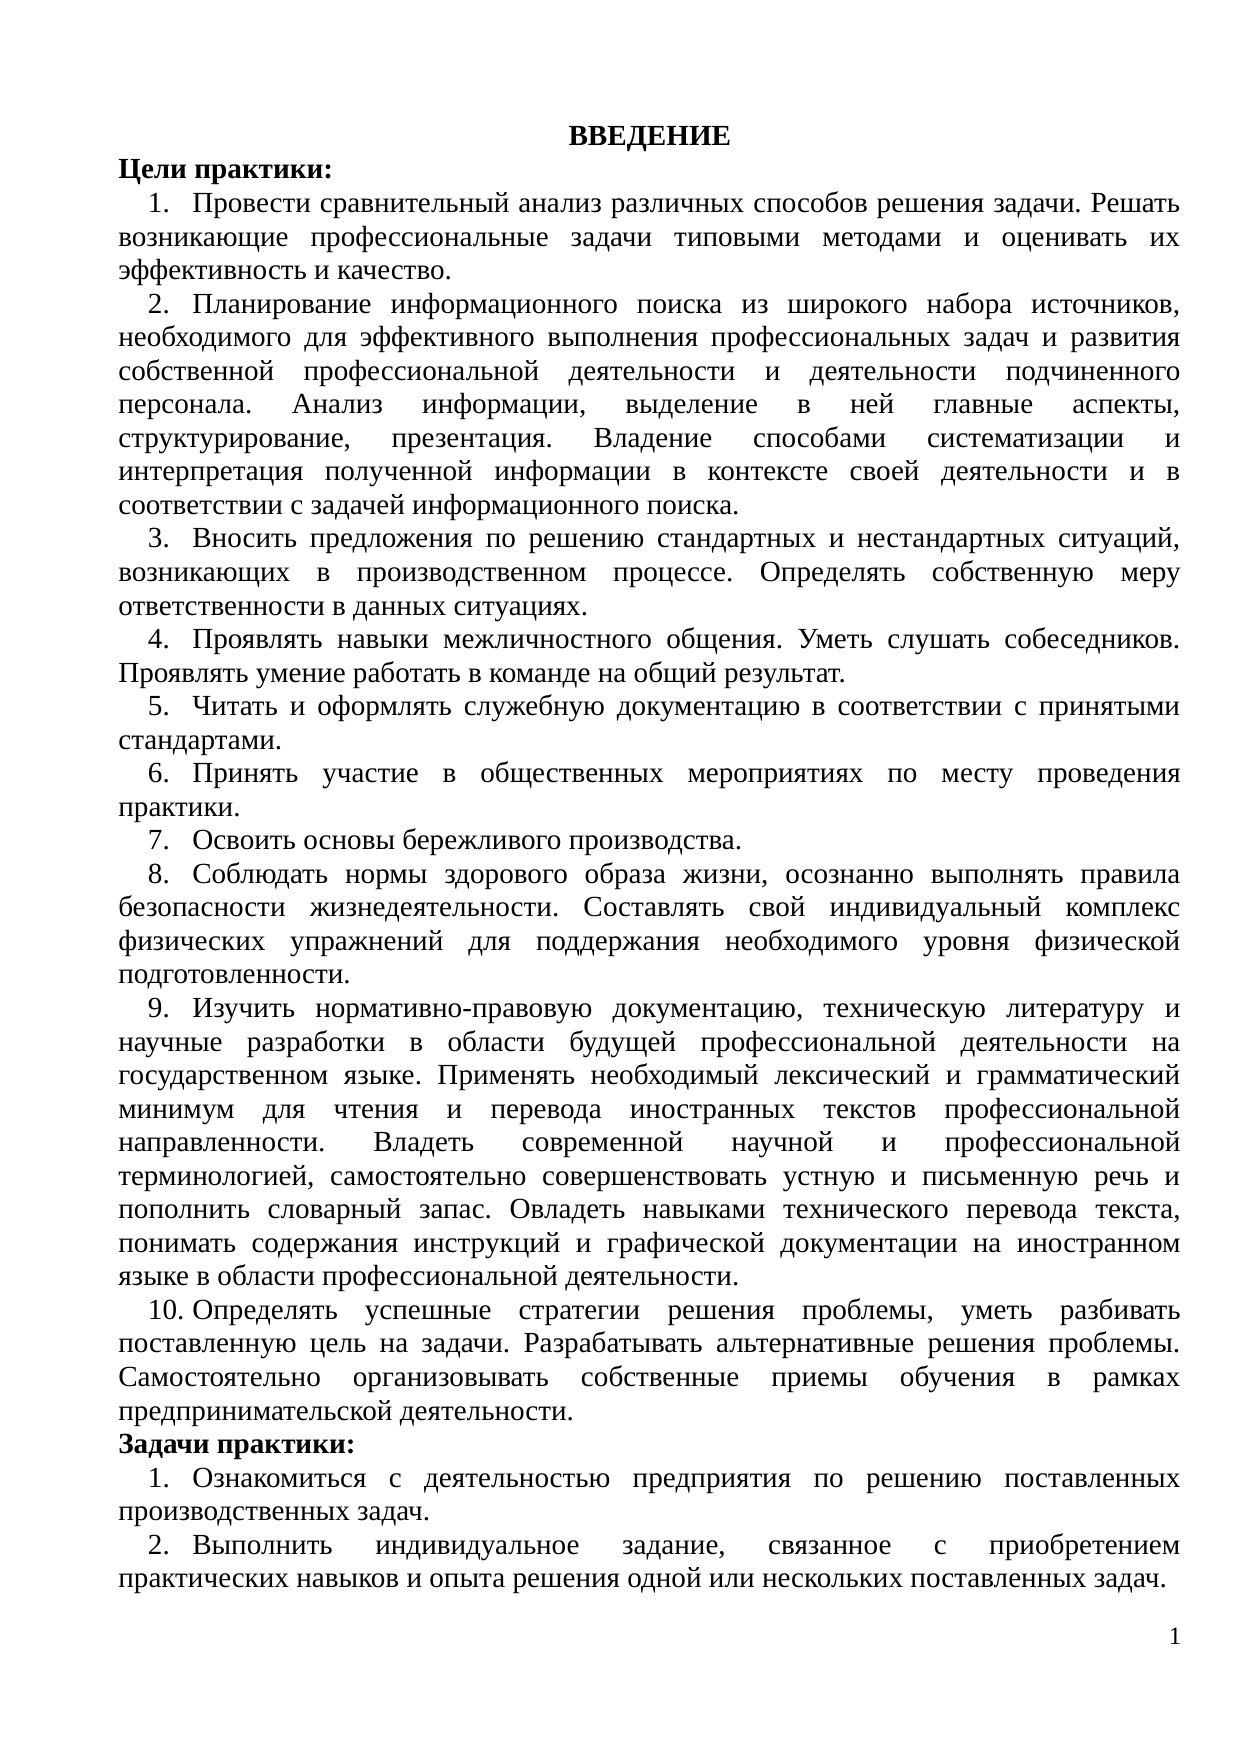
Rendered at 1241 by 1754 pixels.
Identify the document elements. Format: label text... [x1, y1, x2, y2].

list Выполнить индивидуальное задание, связанное с приобретением практических навыков и опыта решения одной или нескольких поставленных задач. [118, 1527, 1181, 1594]
list Освоить основы бережливого производства. [118, 822, 1181, 856]
list Ознакомиться с деятельностью предприятия по решению поставленных производственных задач. [118, 1460, 1181, 1527]
list Читать и оформлять служебную документацию в соответствии с принятыми стандартами. [118, 688, 1181, 755]
list Проявлять навыки межличностного общения. Уметь слушать собеседников. Проявлять умение работать в команде на общий результат. [118, 621, 1181, 688]
text Задачи практики: [118, 1426, 1181, 1460]
list Определять успешные стратегии решения проблемы, уметь разбивать поставленную цель на задачи. Разрабатывать альтернативные решения проблемы. Самостоятельно организовывать собственные приемы обучения в рамках предпринимательской деятельности. [118, 1292, 1181, 1426]
list Соблюдать нормы здорового образа жизни, осознанно выполнять правила безопасности жизнедеятельности. Составлять свой индивидуальный комплекс физических упражнений для поддержания необходимого уровня физической подготовленности. [118, 856, 1181, 990]
list Планирование информационного поиска из широкого набора источников, необходимого для эффективного выполнения профессиональных задач и развития собственной профессиональной деятельности и деятельности подчиненного персонала. Анализ информации, выделение в ней главные аспекты, структурирование, презентация. Владение способами систематизации и интерпретация полученной информации в контексте своей деятельности и в соответствии с задачей информационного поиска. [118, 286, 1181, 521]
list Изучить нормативно-правовую документацию, техническую литературу и научные разработки в области будущей профессиональной деятельности на государственном языке. Применять необходимый лексический и грамматический минимум для чтения и перевода иностранных текстов профессиональной направленности. Владеть современной научной и профессиональной терминологией, самостоятельно совершенствовать устную и письменную речь и пополнить словарный запас. Овладеть навыками технического перевода текста, понимать содержания инструкций и графической документации на иностранном языке в области профессиональной деятельности. [118, 990, 1181, 1292]
text ВВЕДЕНИЕ [118, 118, 1181, 152]
list Вносить предложения по решению стандартных и нестандартных ситуаций, возникающих в производственном процессе. Определять собственную меру ответственности в данных ситуациях. [118, 521, 1181, 621]
list Провести сравнительный анализ различных способов решения задачи. Решать возникающие профессиональные задачи типовыми методами и оценивать их эффективность и качество. [118, 185, 1181, 286]
list Принять участие в общественных мероприятиях по месту проведения практики. [118, 755, 1181, 822]
text Цели практики: [118, 152, 1181, 185]
